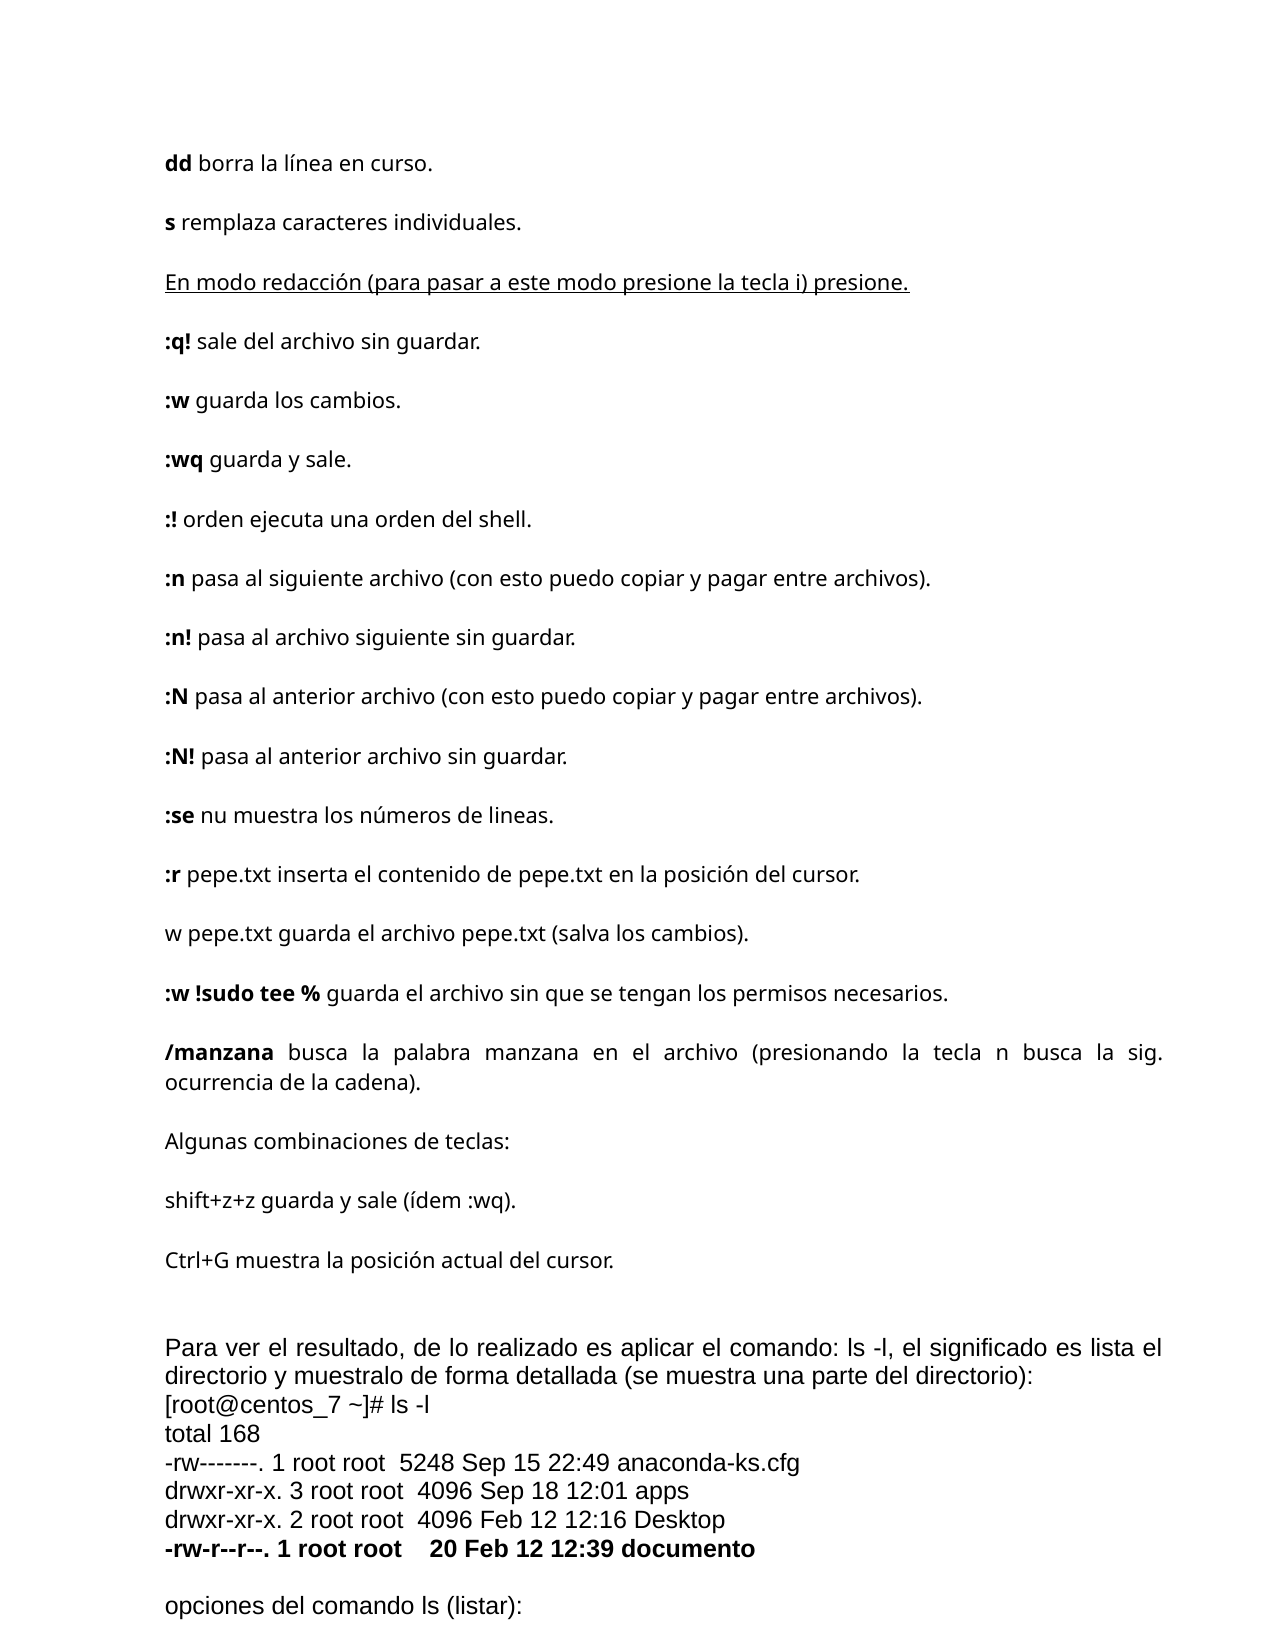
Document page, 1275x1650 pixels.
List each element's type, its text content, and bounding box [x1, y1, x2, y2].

text En modo redacción (para pasar a este modo presione la tecla i) presione. [164, 266, 1164, 296]
text dd borra la línea en curso. [164, 148, 1164, 178]
text w pepe.txt guarda el archivo pepe.txt (salva los cambios). [164, 918, 1164, 948]
text [root@centos_7 ~]# ls -l [164, 1390, 1164, 1419]
text drwxr-xr-x. 3 root root 4096 Sep 18 12:01 apps [164, 1476, 1164, 1505]
text :q! sale del archivo sin guardar. [164, 326, 1164, 356]
text :se nu muestra los números de lineas. [164, 800, 1164, 830]
text Algunas combinaciones de teclas: [164, 1126, 1164, 1156]
text :n! pasa al archivo siguiente sin guardar. [164, 622, 1164, 652]
text -rw-r--r--. 1 root root 20 Feb 12 12:39 documento [164, 1534, 1164, 1563]
text /manzana busca la palabra manzana en el archivo (presionando la tecla n busca la sig. ocurrencia de la cadena). [164, 1037, 1164, 1097]
text drwxr-xr-x. 2 root root 4096 Feb 12 12:16 Desktop [164, 1505, 1164, 1534]
text :n pasa al siguiente archivo (con esto puedo copiar y pagar entre archivos). [164, 563, 1164, 593]
text :N! pasa al anterior archivo sin guardar. [164, 741, 1164, 770]
text :N pasa al anterior archivo (con esto puedo copiar y pagar entre archivos). [164, 681, 1164, 711]
text Ctrl+G muestra la posición actual del cursor. [164, 1244, 1164, 1274]
text total 168 [164, 1419, 1164, 1448]
text :! orden ejecuta una orden del shell. [164, 503, 1164, 533]
text Para ver el resultado, de lo realizado es aplicar el comando: ls -l, el significado es lista el directorio y muestralo de forma detallada (se muestra una parte del directorio): [164, 1333, 1164, 1390]
text :w guarda los cambios. [164, 385, 1164, 415]
text -rw-------. 1 root root 5248 Sep 15 22:49 anaconda-ks.cfg [164, 1448, 1164, 1476]
text :r pepe.txt inserta el contenido de pepe.txt en la posición del cursor. [164, 859, 1164, 889]
text :w !sudo tee % guarda el archivo sin que se tengan los permisos necesarios. [164, 978, 1164, 1007]
text :wq guarda y sale. [164, 444, 1164, 474]
text shift+z+z guarda y sale (ídem :wq). [164, 1185, 1164, 1215]
text s remplaza caracteres individuales. [164, 207, 1164, 237]
text opciones del comando ls (listar): [164, 1591, 1164, 1620]
